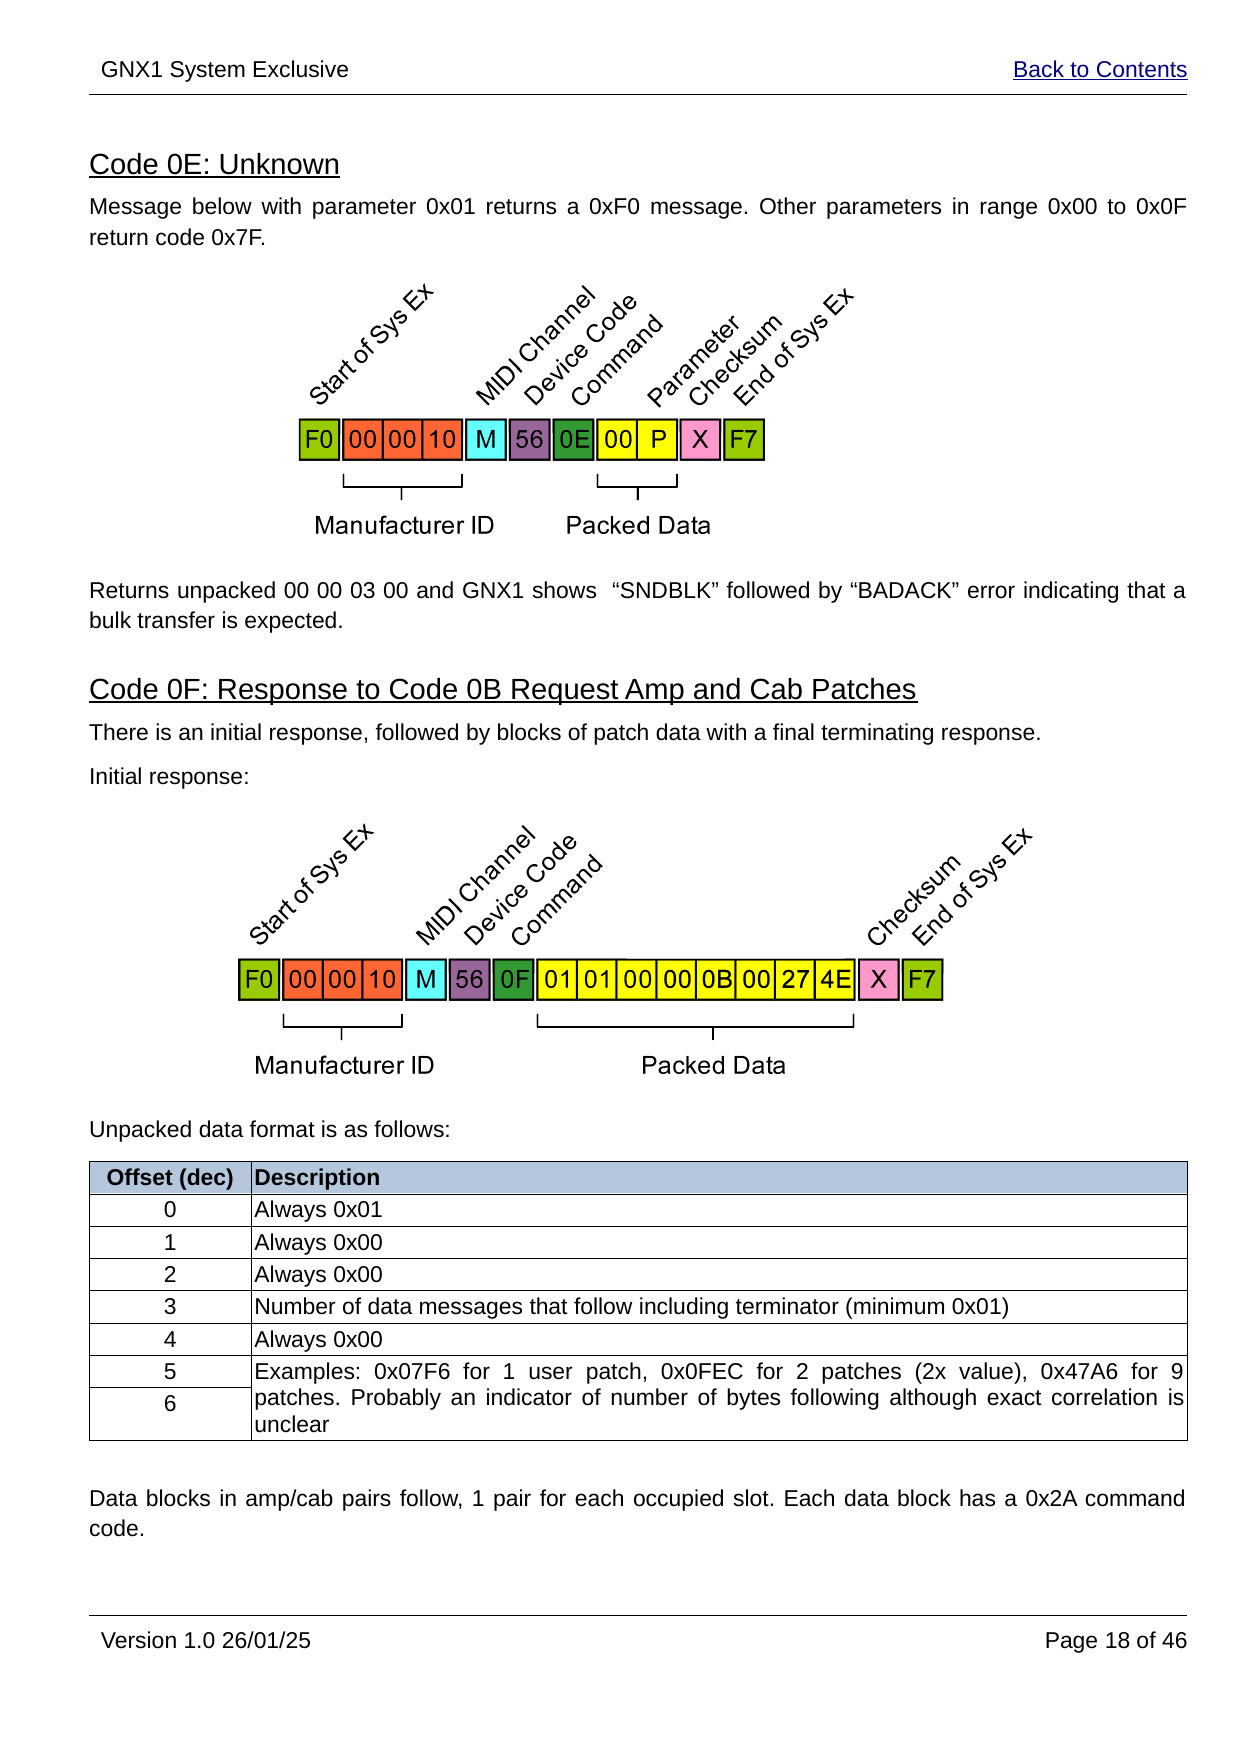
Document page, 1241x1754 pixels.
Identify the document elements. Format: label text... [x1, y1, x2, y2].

picture [298, 283, 978, 540]
subtitle Code 0F: Response to Code 0B Request Amp and Cab Patches [89, 672, 1187, 706]
table_cell Examples: 0x07F6 for 1 user patch, 0x0FEC for 2 patches (2x value), 0x47A6 for 9 patches. Probably an indicator of number of bytes following although exact correlation is unclear [252, 1356, 1187, 1440]
text Message below with parameter 0x01 returns a 0xF0 message. Other parameters in range 0x00 to 0x0F return code 0x7F. [89, 193, 1187, 250]
table_cell 6 [90, 1388, 251, 1440]
table_cell 1 [90, 1227, 251, 1258]
table_cell Always 0x00 [252, 1259, 1187, 1290]
subtitle Code 0E: Unknown [89, 147, 1187, 181]
table_cell 0 [90, 1195, 251, 1226]
table_cell 4 [90, 1324, 251, 1355]
table_cell Always 0x00 [252, 1324, 1187, 1355]
table_header Description [252, 1162, 1187, 1193]
text Unpacked data format is as follows: [89, 808, 1187, 1143]
table_cell 3 [90, 1291, 251, 1323]
table_cell Always 0x01 [252, 1195, 1187, 1226]
table_cell 5 [90, 1356, 251, 1387]
text Data blocks in amp/cab pairs follow, 1 pair for each occupied slot. Each data block has a 0x2A command code. [89, 1485, 1187, 1541]
text Initial response: [89, 763, 1187, 789]
text Returns unpacked 00 00 03 00 and GNX1 shows “SNDBLK” followed by “BADACK” error indicating that a bulk transfer is expected. [89, 268, 1187, 633]
table_cell Number of data messages that follow including terminator (minimum 0x01) [252, 1291, 1187, 1323]
table_cell 2 [90, 1259, 251, 1290]
picture [238, 822, 1039, 1080]
table_header Offset (dec) [90, 1162, 251, 1193]
table_cell Always 0x00 [252, 1227, 1187, 1258]
text There is an initial response, followed by blocks of patch data with a final terminating response. [89, 718, 1187, 745]
